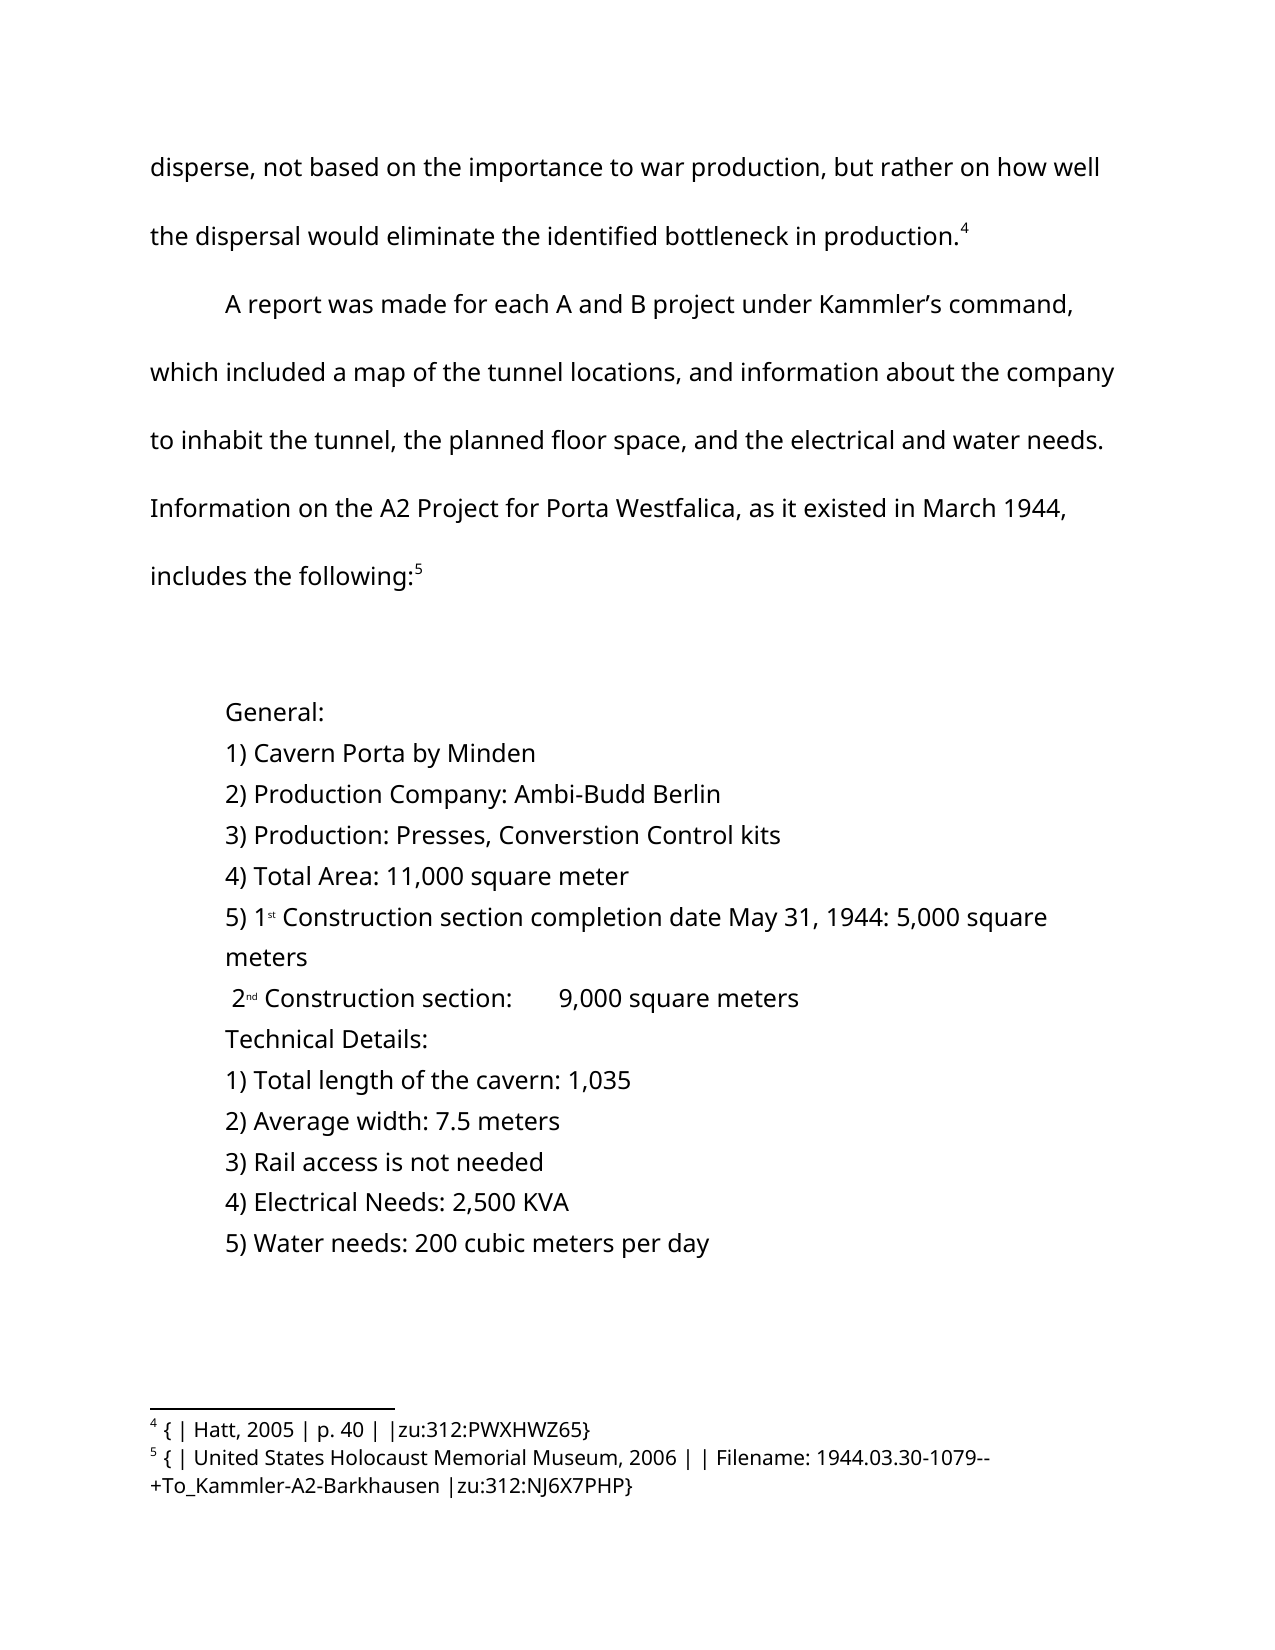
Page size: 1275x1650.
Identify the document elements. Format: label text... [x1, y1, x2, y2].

text A report was made for each A and B project under Kammler’s command, which included a map of the tunnel locations, and information about the company to inhabit the tunnel, the planned floor space, and the electrical and water needs. Information on the A2 Project for Porta Westfalica, as it existed in March 1944, includes the following: [150, 286, 1125, 593]
text 4) Electrical Needs: 2,500 KVA [225, 1185, 1125, 1219]
text 2) Production Company: Ambi-Budd Berlin [225, 777, 1125, 811]
text 2nd Construction section: 9,000 square meters [225, 981, 1125, 1015]
text 5) Water needs: 200 cubic meters per day [225, 1226, 1125, 1260]
text 1) Total length of the cavern: 1,035 [225, 1062, 1125, 1097]
text General: [225, 695, 1125, 729]
text 4) Total Area: 11,000 square meter [225, 858, 1125, 892]
text { | United States Holocaust Memorial Museum, 2006 | | Filename: 1944.03.30-1079--+To_Kammler-A2-Barkhausen |zu:312:NJ6X7PHP} [150, 1443, 1125, 1500]
text 3) Rail access is not needed [225, 1144, 1125, 1178]
text { | Hatt, 2005 | p. 40 | |zu:312:PWXHWZ65} [150, 1415, 1125, 1443]
text 5) 1st Construction section completion date May 31, 1944: 5,000 square meters [225, 899, 1125, 974]
text 1) Cavern Porta by Minden [225, 736, 1125, 770]
text disperse, not based on the importance to war production, but rather on how well the dispersal would eliminate the identified bottleneck in production. [150, 150, 1125, 252]
text 2) Average width: 7.5 meters [225, 1103, 1125, 1137]
text Technical Details: [225, 1022, 1125, 1056]
text 3) Production: Presses, Converstion Control kits [225, 817, 1125, 852]
